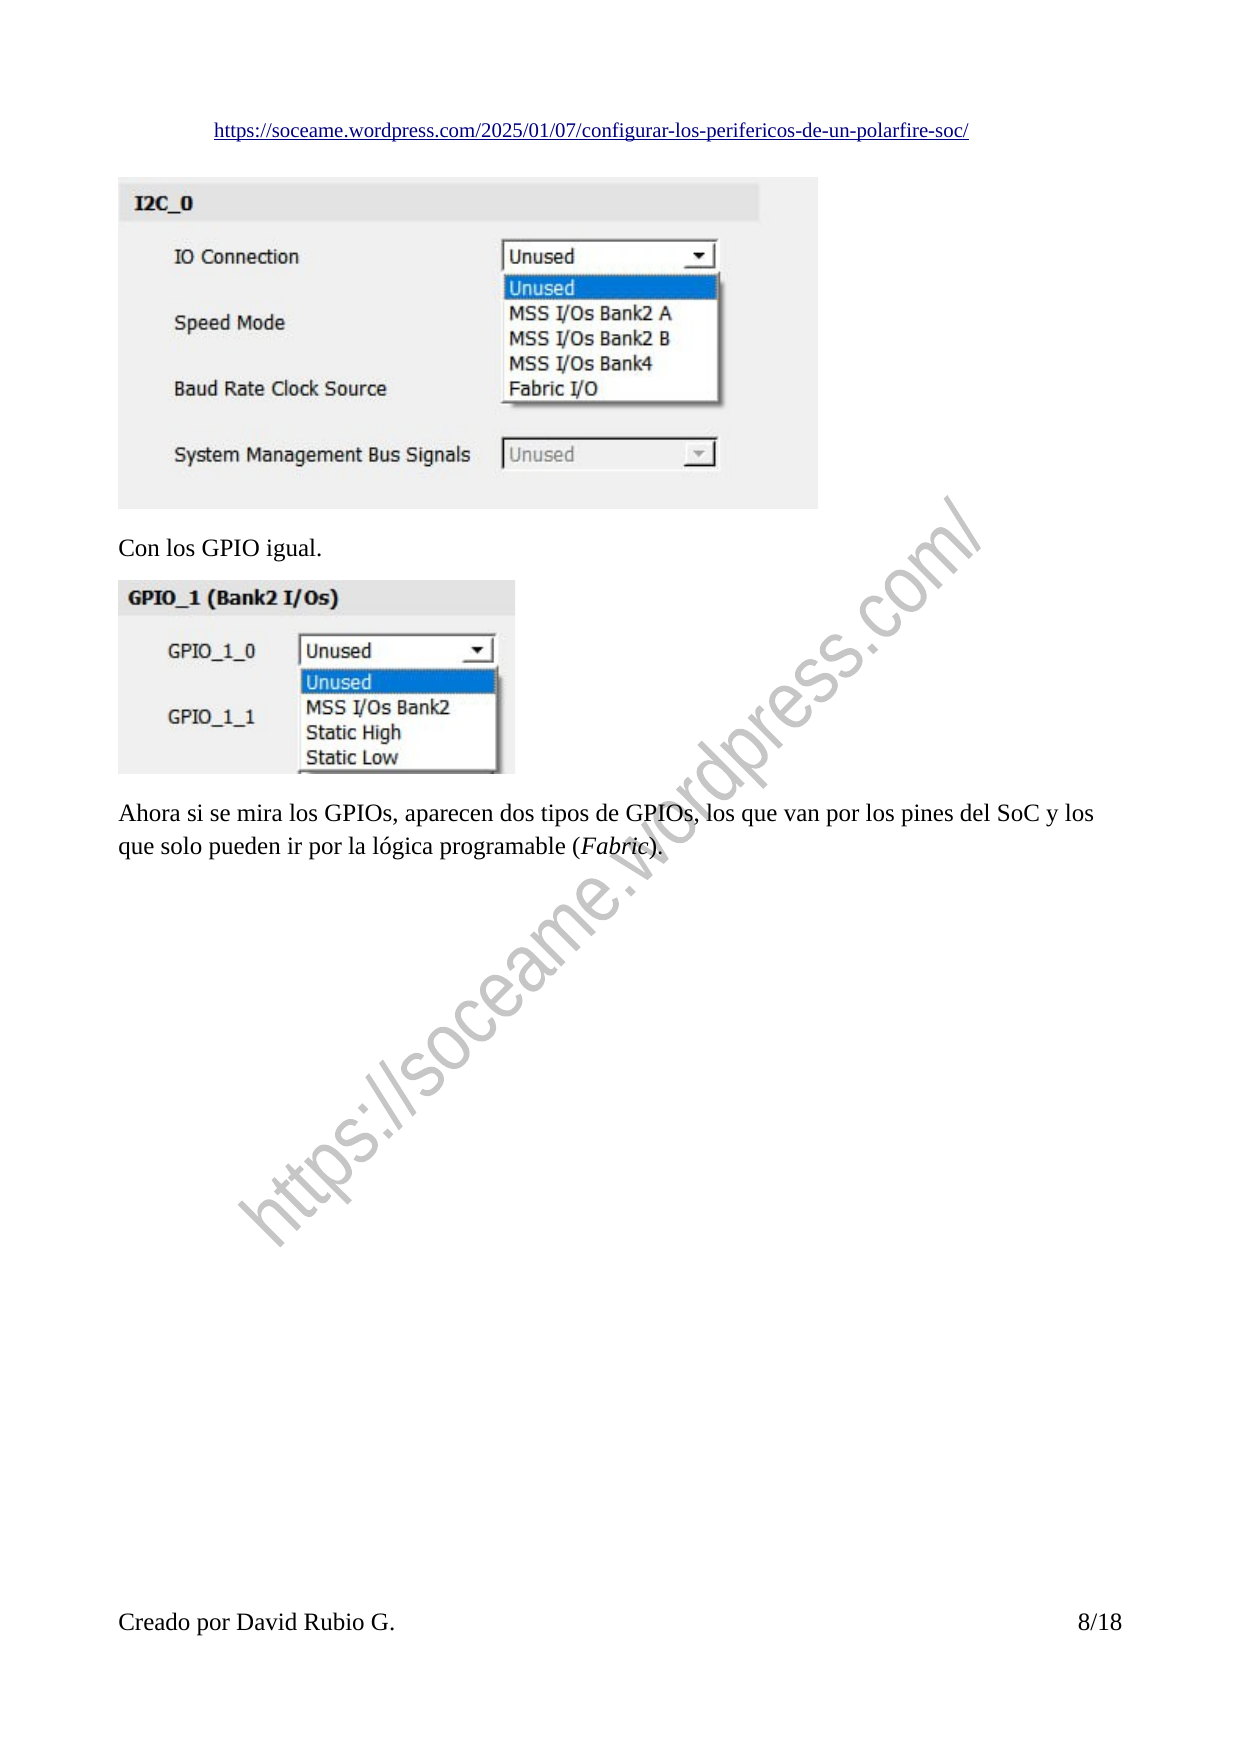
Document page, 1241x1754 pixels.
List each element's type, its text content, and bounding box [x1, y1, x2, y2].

picture [118, 177, 819, 509]
picture [118, 580, 515, 774]
text Ahora si se mira los GPIOs, aparecen dos tipos de GPIOs, los que van por los pines del SoC y los que solo pueden ir por la lógica programable (Fabric). [118, 798, 1122, 860]
text Con los GPIO igual. [118, 533, 931, 561]
text [935, 533, 1122, 561]
